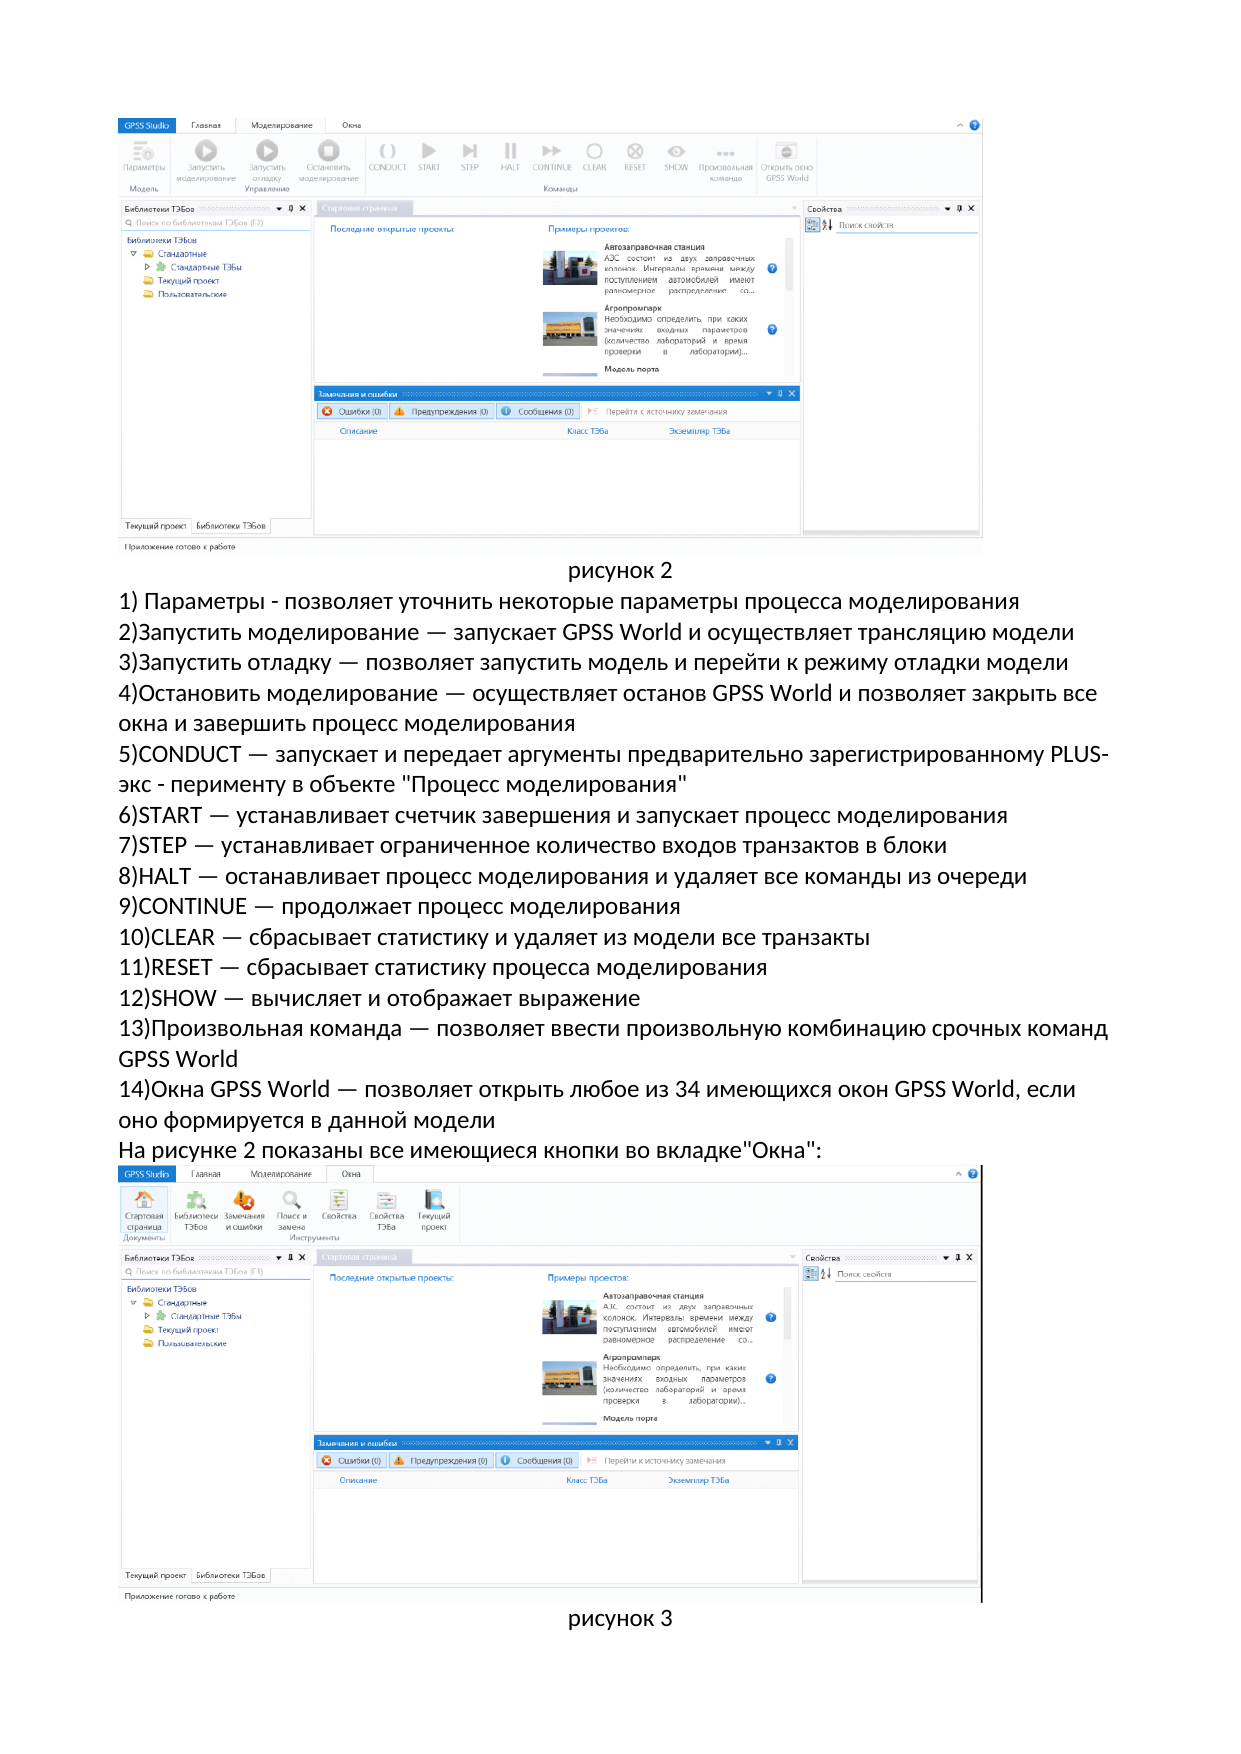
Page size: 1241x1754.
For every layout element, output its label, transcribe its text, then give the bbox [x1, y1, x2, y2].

text 9)CONTINUE — продолжает процесс моделирования [118, 890, 1122, 921]
text рисунок 2 [118, 554, 1122, 585]
text 7)STEP — устанавливает ограниченное количество входов транзактов в блоки [118, 829, 1122, 860]
text 8)HALT — останавливает процесс моделирования и удаляет все команды из очереди [118, 860, 1122, 890]
text рисунок 3 [118, 1602, 1122, 1633]
text 5)CONDUCT — запускает и передает аргументы предварительно зарегистрированному PLUS-экс - перименту в объекте "Процесс моделирования" [118, 738, 1122, 799]
text 1) Параметры - позволяет уточнить некоторые параметры процесса моделирования [118, 585, 1122, 616]
text 14)Окна GPSS World — позволяет открыть любое из 34 имеющихся окон GPSS World, если оно формируется в данной модели [118, 1073, 1122, 1134]
text 6)START — устанавливает счетчик завершения и запускает процесс моделирования [118, 799, 1122, 829]
text 3)Запустить отладку — позволяет запустить модель и перейти к режиму отладки модели [118, 646, 1122, 677]
text 2)Запустить моделирование — запускает GPSS World и осуществляет трансляцию модели [118, 616, 1122, 646]
text 10)CLEAR — сбрасывает статистику и удаляет из модели все транзакты [118, 921, 1122, 951]
text 4)Остановить моделирование — осуществляет останов GPSS World и позволяет закрыть все окна и завершить процесс моделирования [118, 677, 1122, 738]
text На рисунке 2 показаны все имеющиеся кнопки во вкладке"Окна": [118, 1134, 1122, 1165]
text 11)RESET — сбрасывает статистику процесса моделирования [118, 951, 1122, 982]
text 13)Произвольная команда — позволяет ввести произвольную комбинацию срочных команд GPSS World [118, 1012, 1122, 1073]
text 12)SHOW — вычисляет и отображает выражение [118, 982, 1122, 1012]
